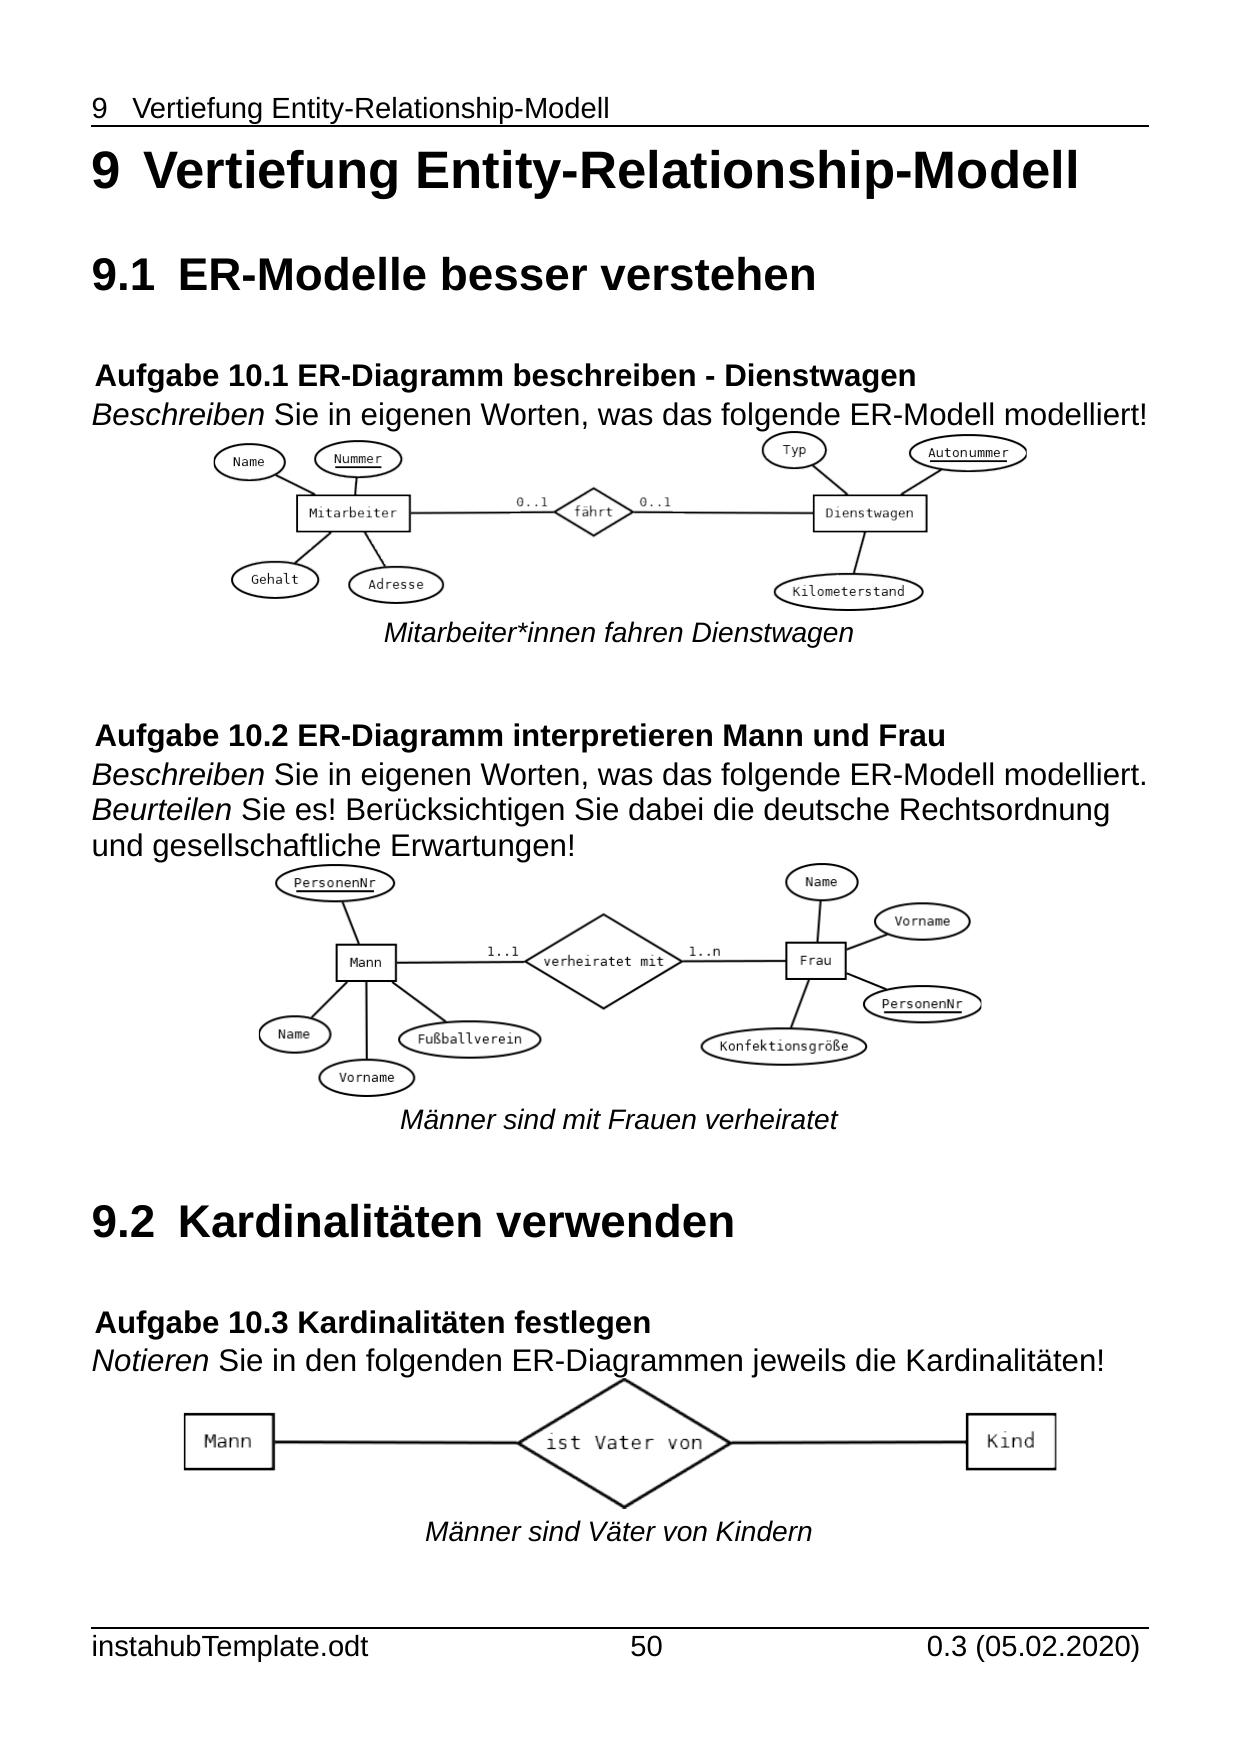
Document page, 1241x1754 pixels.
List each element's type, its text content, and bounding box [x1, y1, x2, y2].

picture [183, 1378, 1057, 1509]
text Notieren Sie in den folgenden ER-Diagrammen jeweils die Kardinalitäten! [91, 1342, 1149, 1378]
subtitle ER-Modelle besser verstehen [91, 247, 1149, 300]
subtitle Aufgabe 10.2 ER-Diagramm interpretieren Mann und Frau [91, 714, 1149, 756]
text Männer sind mit Frauen verheiratet [91, 1103, 1149, 1135]
picture [213, 431, 1027, 611]
subtitle Aufgabe 10.1 ER-Diagramm beschreiben - Dienstwagen [91, 354, 1149, 396]
text Beschreiben Sie in eigenen Worten, was das folgende ER-Modell modelliert. Beurteilen Sie es! Berücksichtigen Sie dabei die deutsche Rechtsordnung und gesellschaftliche Erwartungen! [91, 756, 1149, 863]
subtitle Kardinalitäten verwenden [91, 1194, 1149, 1247]
subtitle Aufgabe 10.3 Kardinalitäten festlegen [91, 1301, 1149, 1342]
text Mitarbeiter*innen fahren Dienstwagen [91, 616, 1149, 649]
picture [258, 863, 982, 1097]
subtitle Vertiefung Entity-Relationship-Modell [91, 139, 1149, 199]
text Männer sind Väter von Kindern [91, 1515, 1149, 1547]
text Beschreiben Sie in eigenen Worten, was das folgende ER-Modell modelliert! [91, 396, 1149, 431]
